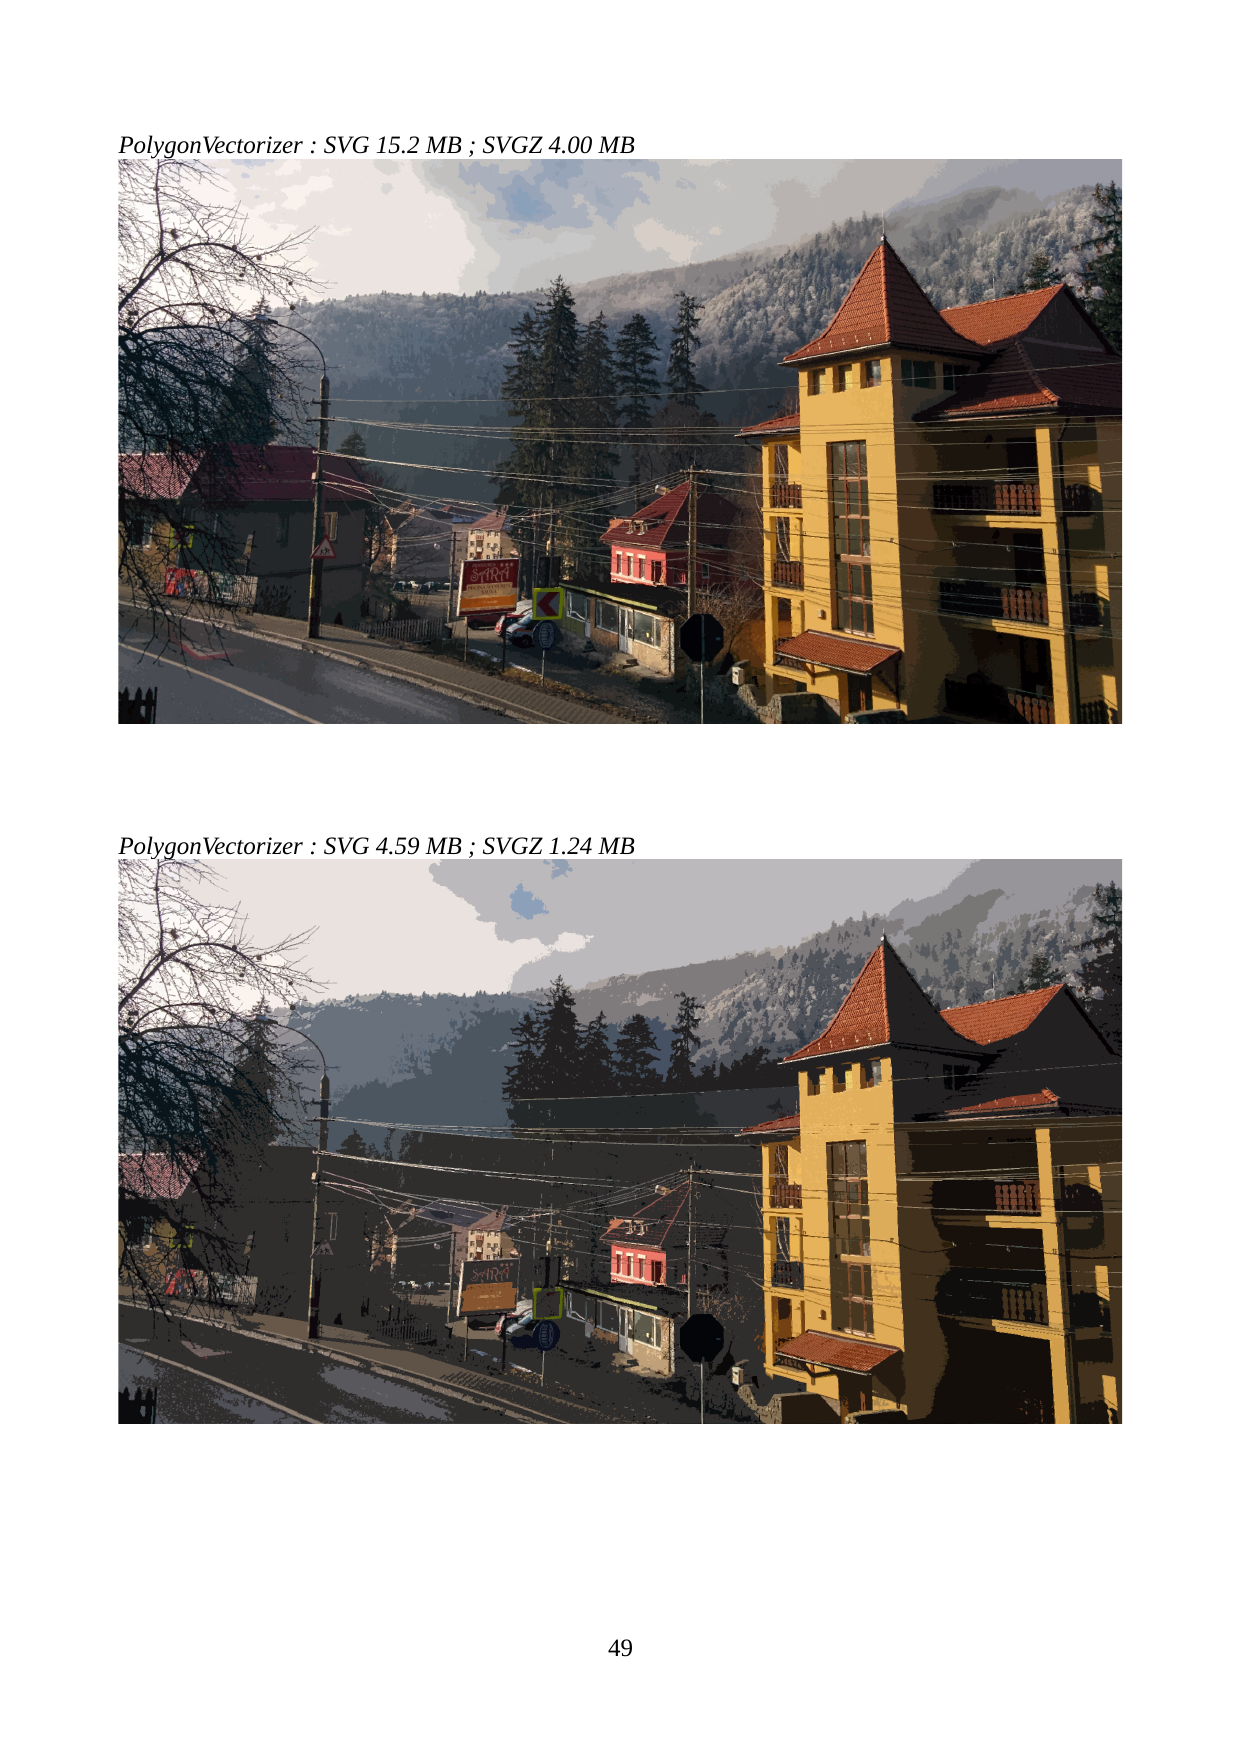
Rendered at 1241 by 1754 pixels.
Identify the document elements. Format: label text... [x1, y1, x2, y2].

text PolygonVectorizer : SVG 15.2 MB ; SVGZ 4.00 MB [118, 131, 1122, 159]
text PolygonVectorizer : SVG 4.59 MB ; SVGZ 1.24 MB [118, 831, 1122, 859]
picture [118, 159, 1123, 724]
picture [118, 859, 1123, 1424]
